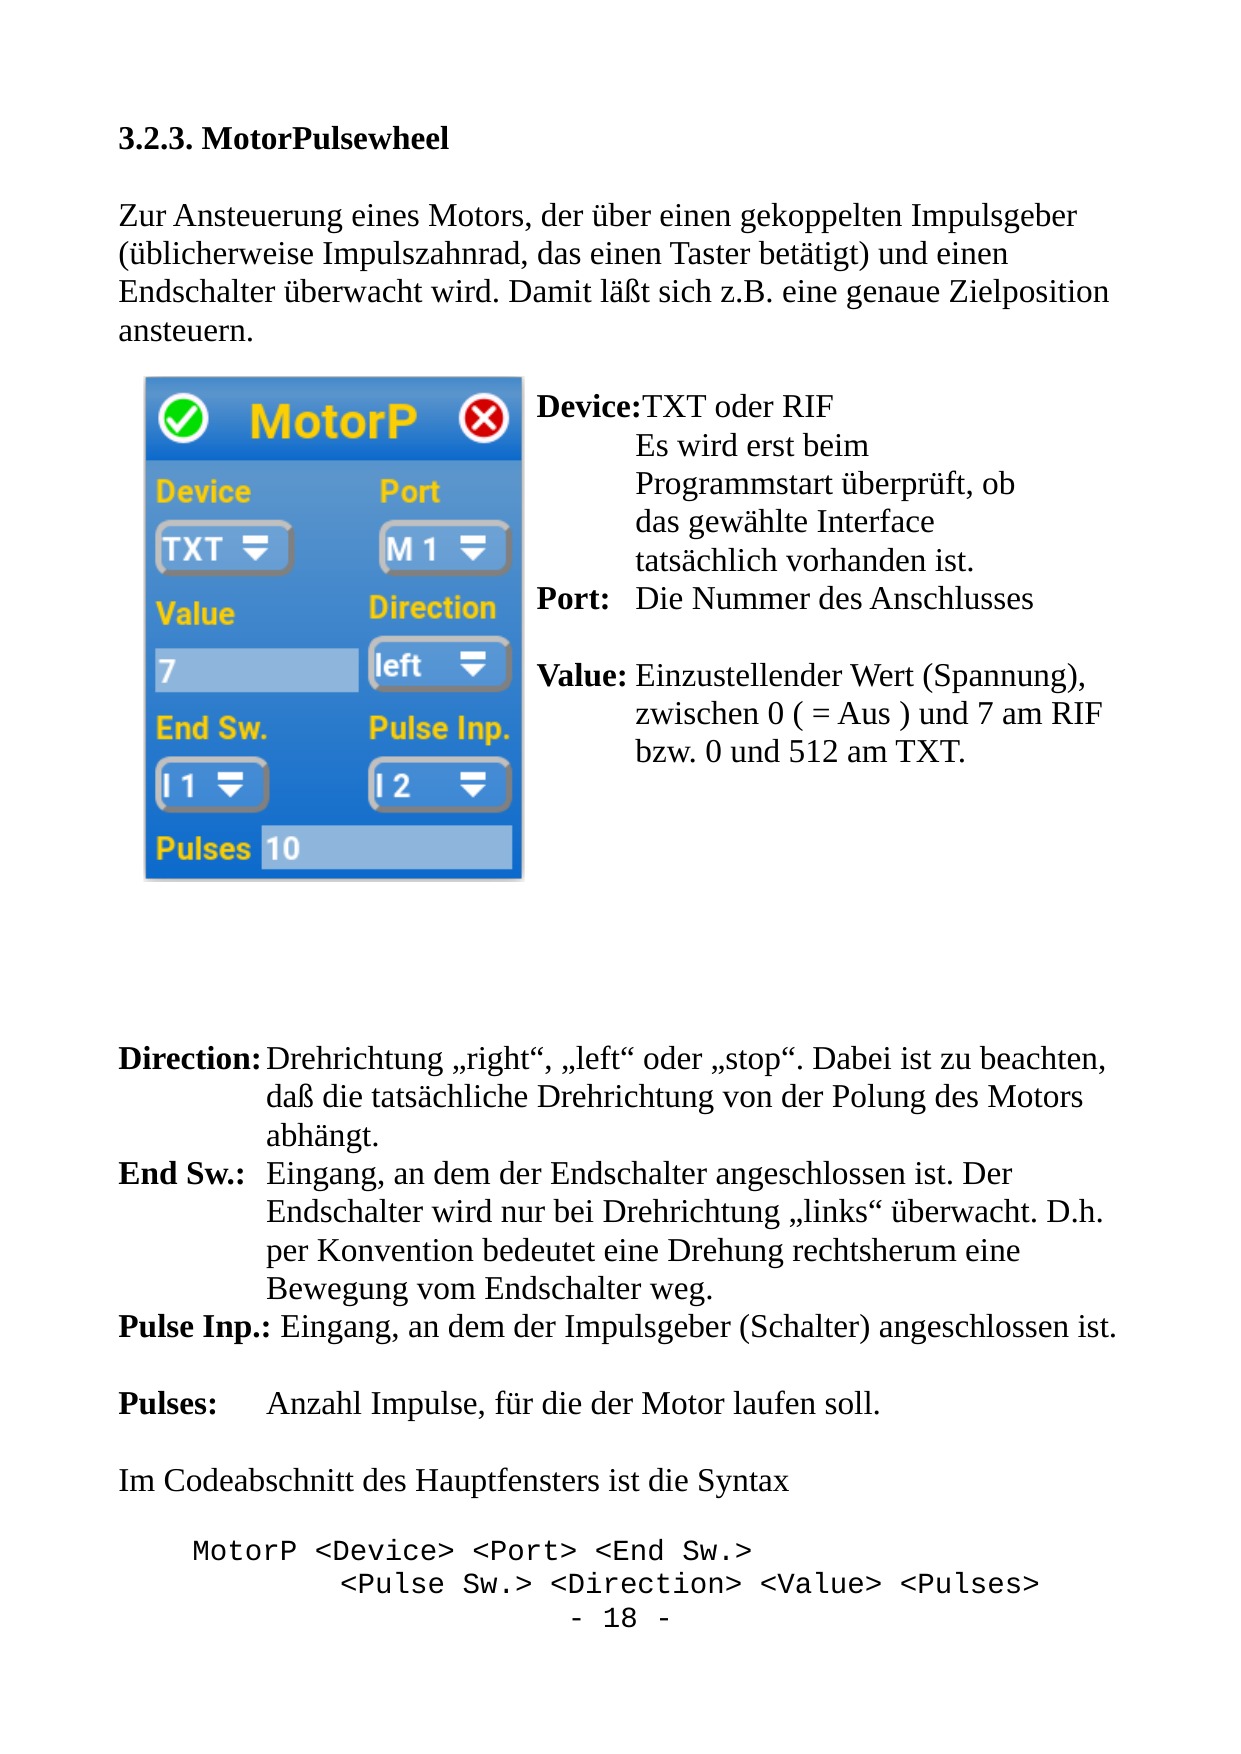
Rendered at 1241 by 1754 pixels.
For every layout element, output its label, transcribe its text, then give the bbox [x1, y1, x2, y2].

text [118, 655, 143, 770]
text 3.2.3. MotorPulsewheel [118, 118, 1122, 156]
text Es wird erst beim Programmstart überprüft, ob das gewählte Interface tatsächlich vorhanden ist. [525, 425, 1122, 578]
text daß die tatsächliche Drehrichtung von der Polung des Motors [118, 1076, 1122, 1115]
text [118, 578, 143, 616]
text Zur Ansteuerung eines Motors, der über einen gekoppelten Impulsgeber (üblicherweise Impulszahnrad, das einen Taster betätigt) und einen Endschalter überwacht wird. Damit läßt sich z.B. eine genaue Zielposition ansteuern. [118, 195, 1122, 348]
text <Pulse Sw.> <Direction> <Value> <Pulses> [118, 1569, 1122, 1602]
picture [143, 376, 525, 882]
text End Sw.: Eingang, an dem der Endschalter angeschlossen ist. Der Endschalter wird nur bei Drehrichtung „links“ überwacht. D.h. per Konvention bedeutet eine Drehung rechtsherum eine Bewegung vom Endschalter weg. [118, 1153, 1122, 1306]
text Im Codeabschnitt des Hauptfensters ist die Syntax [118, 1460, 1122, 1498]
text MotorP <Device> <Port> <End Sw.> [118, 1536, 1122, 1569]
text Pulses: Anzahl Impulse, für die der Motor laufen soll. [118, 1383, 1122, 1421]
text Port: Die Nummer des Anschlusses [525, 578, 1122, 616]
text Direction: Drehrichtung „right“, „left“ oder „stop“. Dabei ist zu beachten, [118, 1038, 1122, 1076]
text Device:TXT oder RIF [525, 386, 1122, 425]
text [118, 425, 143, 578]
text Pulse Inp.: Eingang, an dem der Impulsgeber (Schalter) angeschlossen ist. [118, 1306, 1122, 1345]
text Value: Einzustellender Wert (Spannung), zwischen 0 ( = Aus ) und 7 am RIF bzw. 0 und 512 am TXT. [525, 655, 1122, 770]
text [118, 386, 143, 425]
text abhängt. [118, 1115, 1122, 1153]
